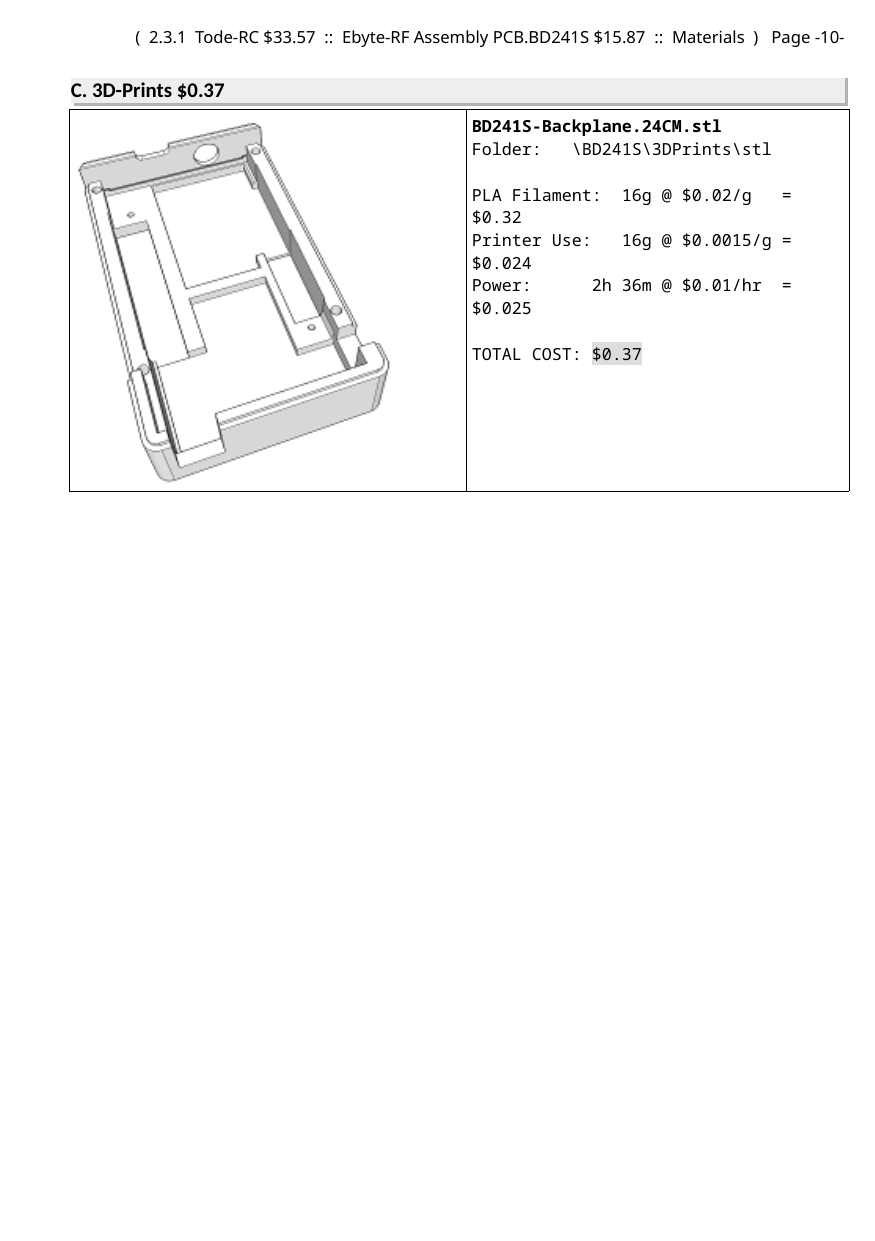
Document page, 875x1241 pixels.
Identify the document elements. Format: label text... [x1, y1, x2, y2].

table_header BD241S-Backplane.24CM.stl Folder: \BD241S\3DPrints\stl PLA Filament: 16g @ $0.02/g = $0.32 Printer Use: 16g @ $0.0015/g = $0.024 Power: 2h 36m @ $0.01/hr = $0.025 TOTAL COST: $0.37 [467, 110, 849, 491]
table_header [70, 110, 466, 491]
subtitle 3D-Prints $0.37 [71, 78, 845, 103]
